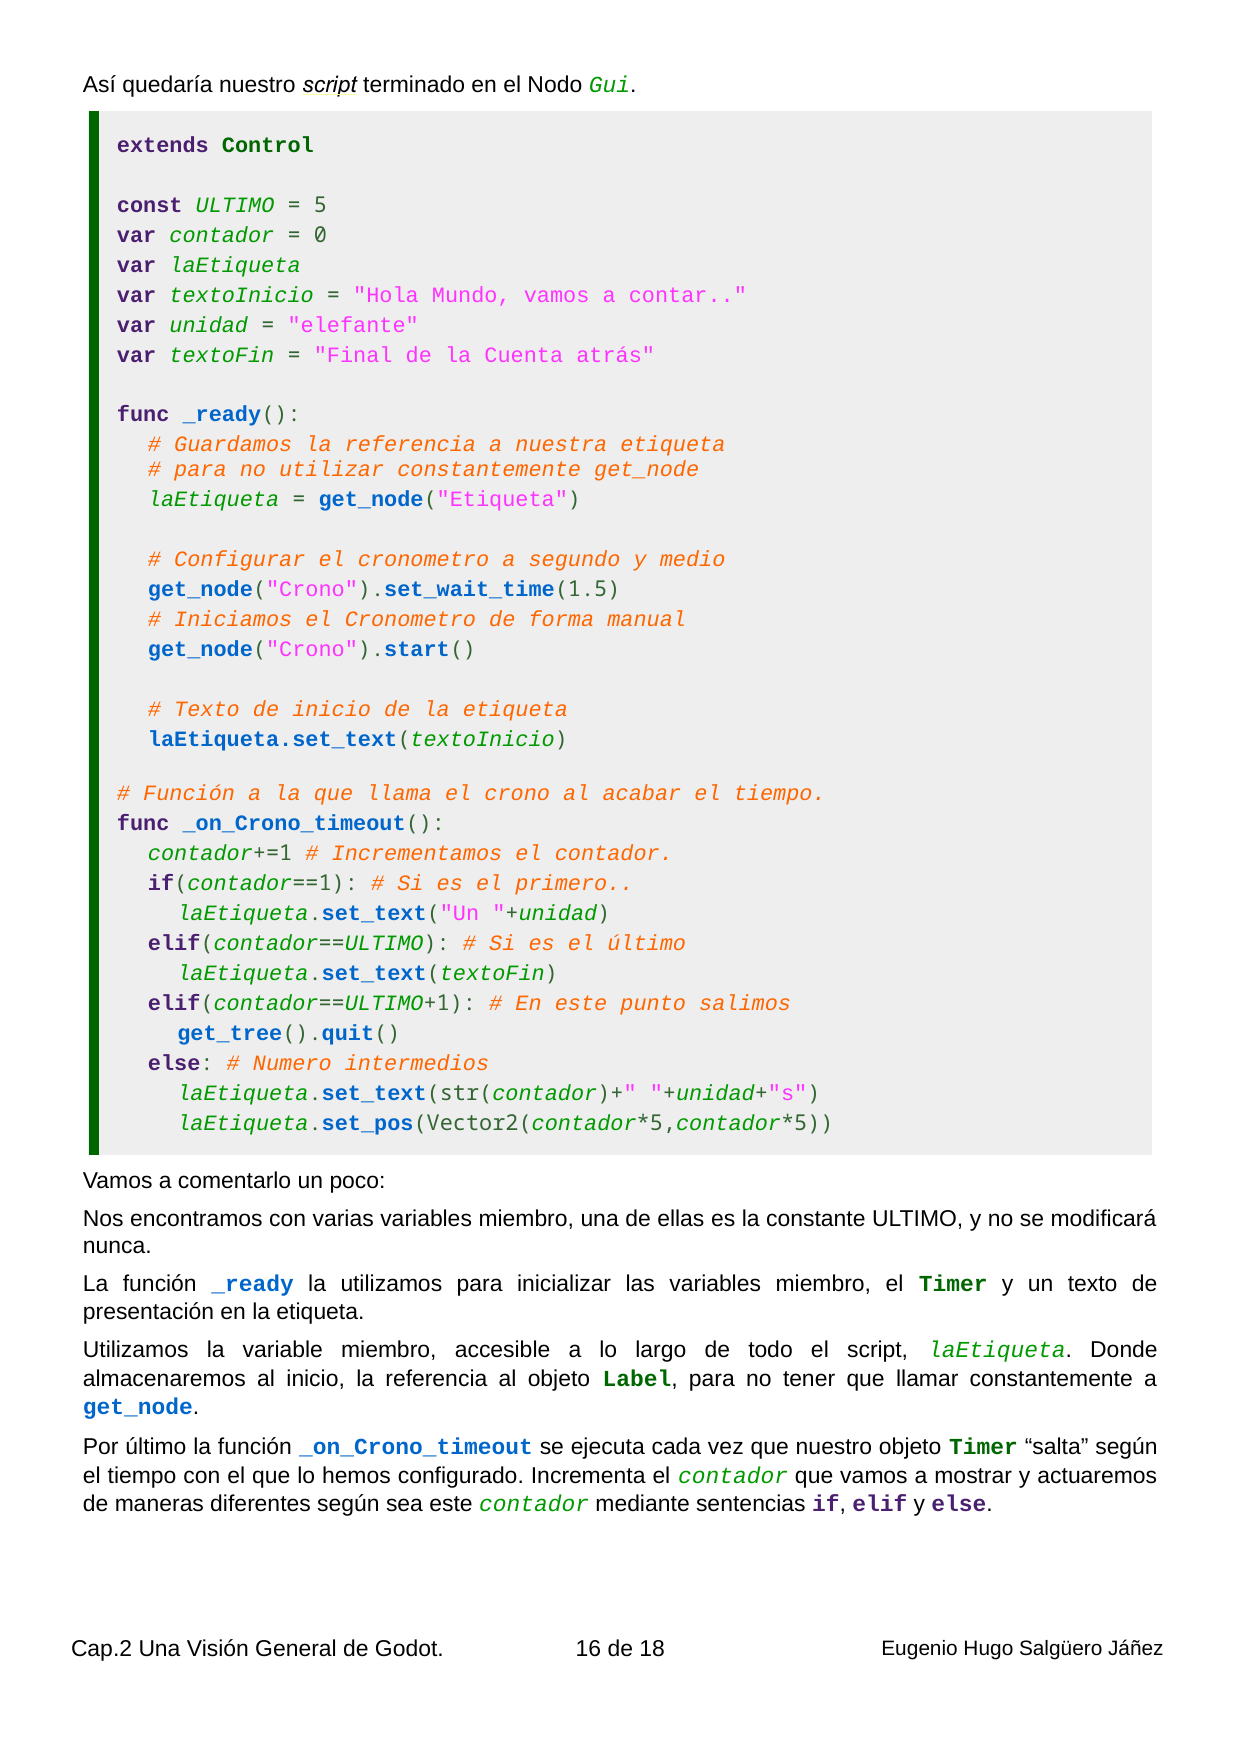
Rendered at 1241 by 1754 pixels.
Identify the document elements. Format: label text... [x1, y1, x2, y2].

text func _on_Crono_timeout(): contador+=1 # Incrementamos el contador. if(contador==1): # Si es el primero.. laEtiqueta.set_text("Un "+unidad) elif(contador==ULTIMO): # Si es el último laEtiqueta.set_text(textoFin) elif(contador==ULTIMO+1): # En este punto salimos get_tree().quit() else: # Numero intermedios laEtiqueta.set_text(str(contador)+" "+unidad+"s") laEtiqueta.set_pos(Vector2(contador*5,contador*5)) [99, 807, 1152, 1155]
text func _ready(): # Guardamos la referencia a nuestra etiqueta # para no utilizar constantemente get_node laEtiqueta = get_node("Etiqueta") [99, 398, 1152, 513]
text # Función a la que llama el crono al acabar el tiempo. [99, 783, 1152, 807]
text # Configurar el cronometro a segundo y medio get_node("Crono").set_wait_time(1.5) # Iniciamos el Cronometro de forma manual get_node("Crono").start() [99, 513, 1152, 663]
text extends Control const ULTIMO = 5 var contador = 0 var laEtiqueta var textoInicio = "Hola Mundo, vamos a contar.." var unidad = "elefante" var textoFin = "Final de la Cuenta atrás" [99, 111, 1152, 398]
text Por último la función _on_Crono_timeout se ejecuta cada vez que nuestro objeto Timer “salta” según el tiempo con el que lo hemos configurado. Incrementa el contador que vamos a mostrar y actuaremos de maneras diferentes según sea este contador mediante sentencias if, elif y else. [83, 1433, 1158, 1518]
text Nos encontramos con varias variables miembro, una de ellas es la constante ULTIMO, y no se modificará nunca. [83, 1205, 1158, 1258]
text Utilizamos la variable miembro, accesible a lo largo de todo el script, laEtiqueta. Donde almacenaremos al inicio, la referencia al objeto Label, para no tener que llamar constantemente a get_node. [83, 1336, 1158, 1421]
text Vamos a comentarlo un poco: [83, 1167, 1158, 1193]
text La función _ready la utilizamos para inicializar las variables miembro, el Timer y un texto de presentación en la etiqueta. [83, 1270, 1158, 1324]
text # Texto de inicio de la etiqueta laEtiqueta.set_text(textoInicio) [99, 663, 1152, 783]
text Así quedaría nuestro script terminado en el Nodo Gui. [83, 71, 1158, 99]
